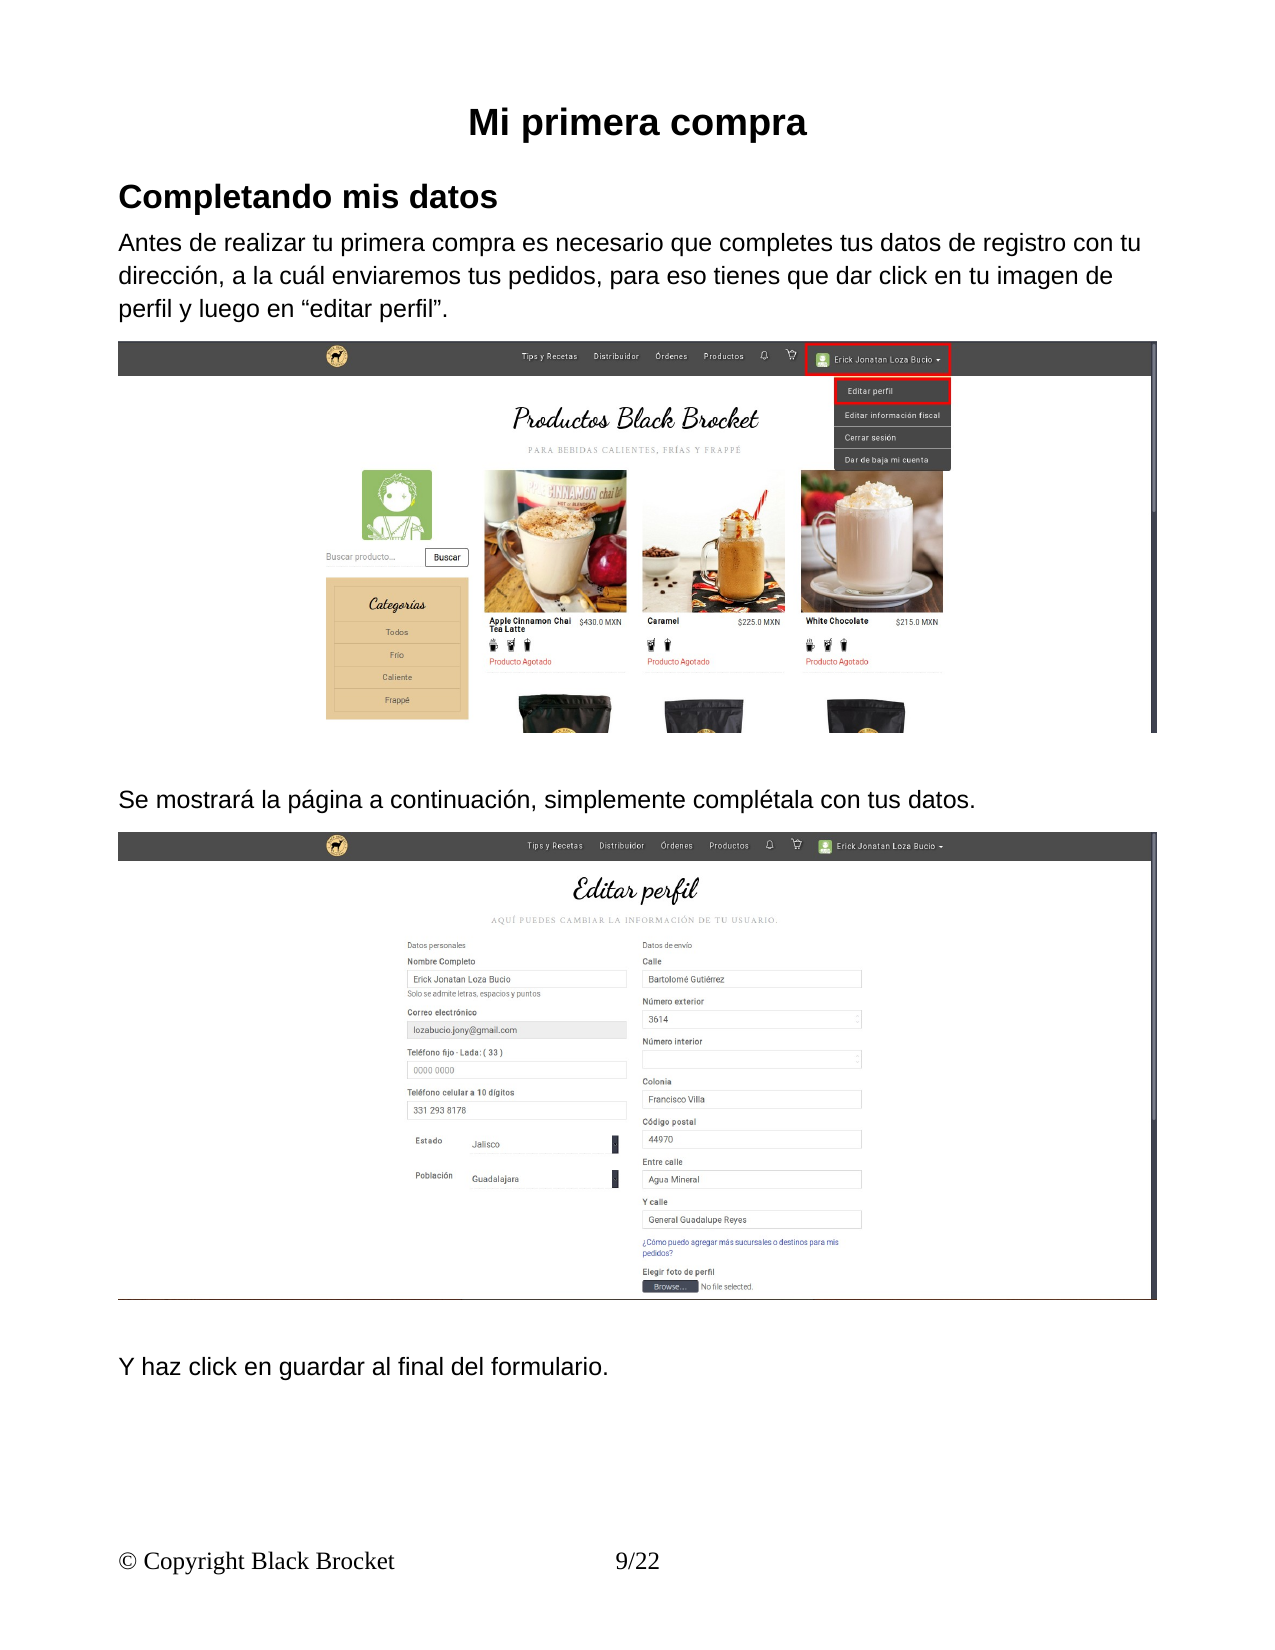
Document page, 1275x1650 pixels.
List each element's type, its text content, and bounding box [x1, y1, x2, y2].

subtitle Completando mis datos [118, 177, 1157, 216]
picture [118, 832, 1157, 1300]
picture [118, 341, 1157, 733]
subtitle Mi primera compra [118, 100, 1157, 144]
text Se mostrará la página a continuación, simplemente complétala con tus datos. [118, 785, 1157, 813]
text Antes de realizar tu primera compra es necesario que completes tus datos de registro con tu dirección, a la cuál enviaremos tus pedidos, para eso tienes que dar click en tu imagen de perfil y luego en “editar perfil”. [118, 228, 1157, 323]
text Y haz click en guardar al final del formulario. [118, 1352, 1157, 1380]
